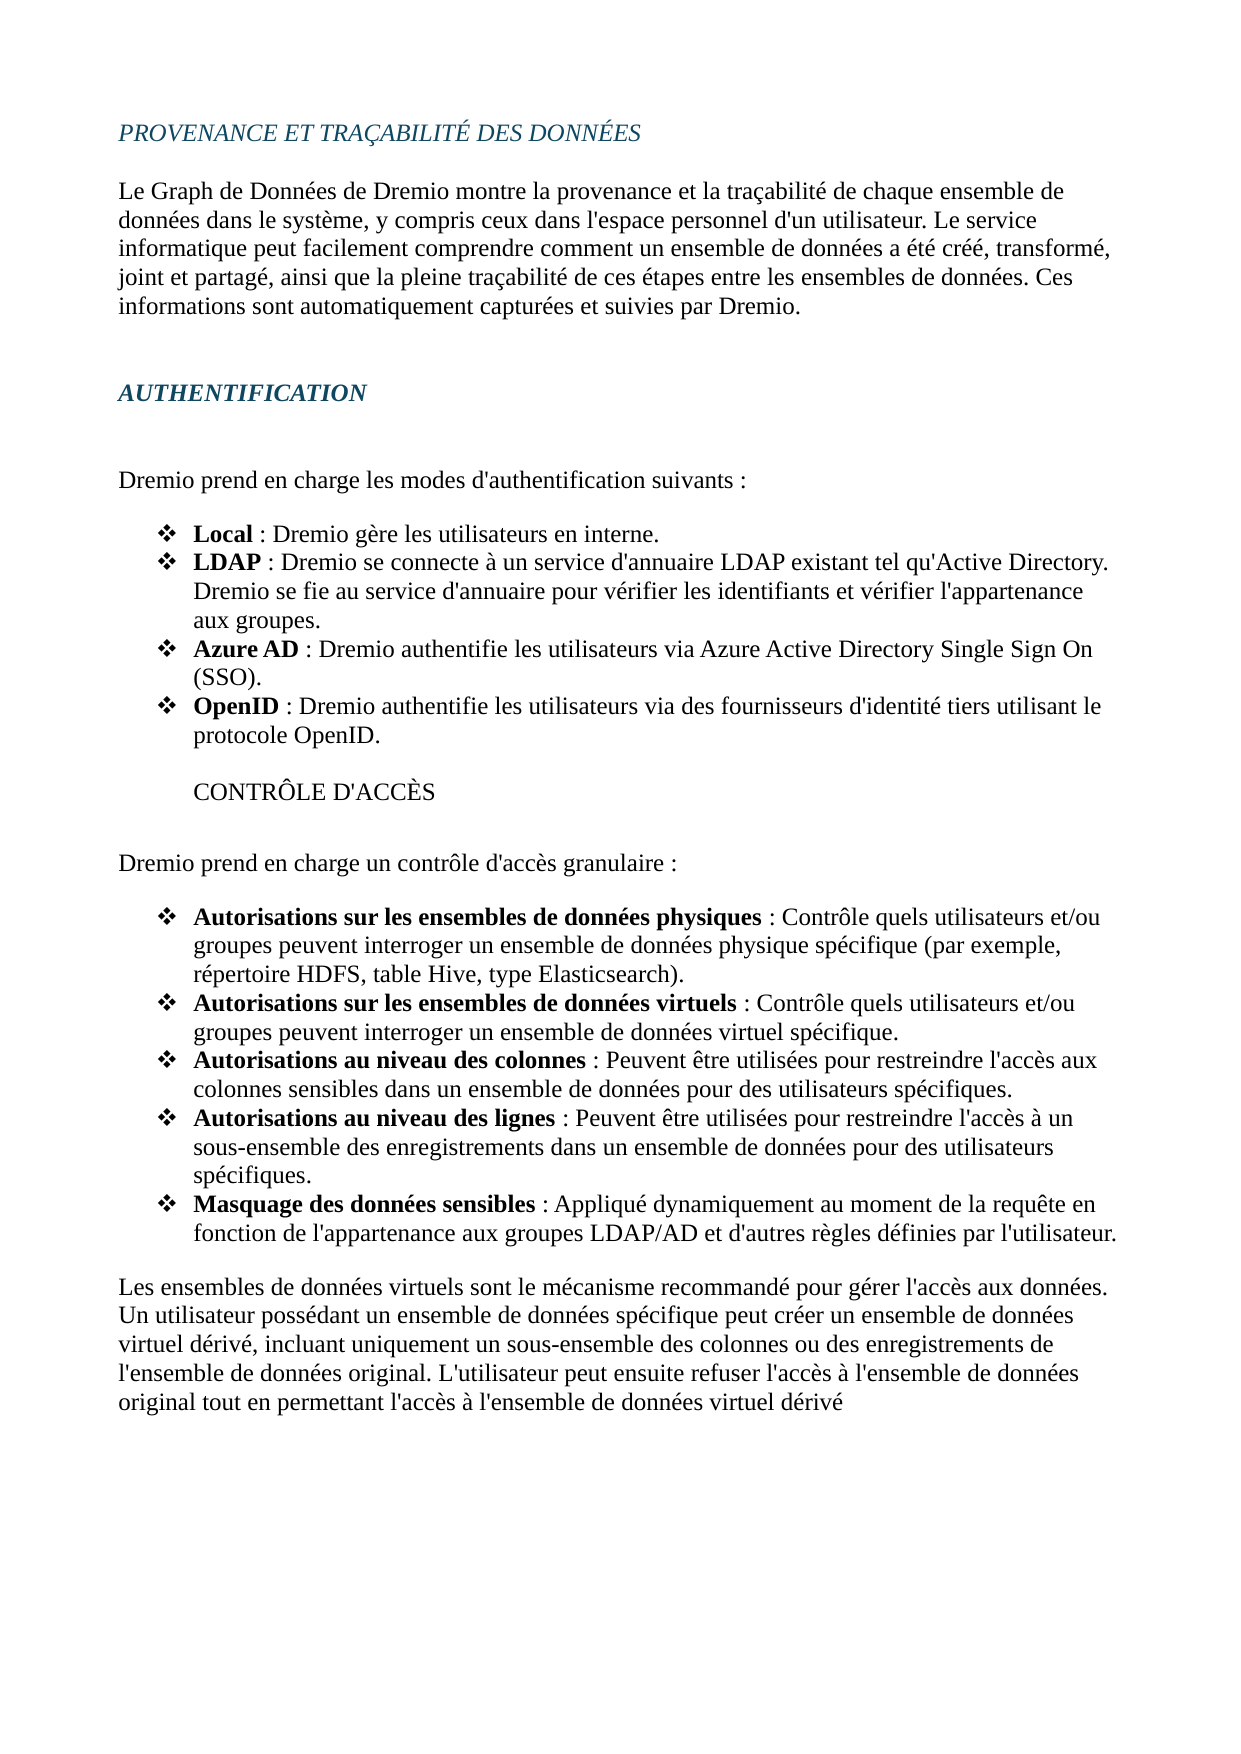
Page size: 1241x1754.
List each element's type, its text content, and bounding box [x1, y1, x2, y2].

text Dremio prend en charge les modes d'authentification suivants : [118, 465, 1122, 494]
text Les ensembles de données virtuels sont le mécanisme recommandé pour gérer l'accès aux données. Un utilisateur possédant un ensemble de données spécifique peut créer un ensemble de données virtuel dérivé, incluant uniquement un sous-ensemble des colonnes ou des enregistrements de l'ensemble de données original. L'utilisateur peut ensuite refuser l'accès à l'ensemble de données original tout en permettant l'accès à l'ensemble de données virtuel dérivé [118, 1272, 1122, 1415]
list Local : Dremio gère les utilisateurs en interne. [156, 519, 1122, 547]
subtitle PROVENANCE ET TRAÇABILITÉ DES DONNÉES [118, 118, 1122, 147]
list Azure AD : Dremio authentifie les utilisateurs via Azure Active Directory Single Sign On (SSO). [156, 634, 1122, 691]
list Autorisations sur les ensembles de données virtuels : Contrôle quels utilisateurs et/ou groupes peuvent interroger un ensemble de données virtuel spécifique. [156, 988, 1122, 1045]
text Le Graph de Données de Dremio montre la provenance et la traçabilité de chaque ensemble de données dans le système, y compris ceux dans l'espace personnel d'un utilisateur. Le service informatique peut facilement comprendre comment un ensemble de données a été créé, transformé, joint et partagé, ainsi que la pleine traçabilité de ces étapes entre les ensembles de données. Ces informations sont automatiquement capturées et suivies par Dremio. [118, 176, 1122, 320]
list Autorisations au niveau des colonnes : Peuvent être utilisées pour restreindre l'accès aux colonnes sensibles dans un ensemble de données pour des utilisateurs spécifiques. [156, 1045, 1122, 1103]
list Masquage des données sensibles : Appliqué dynamiquement au moment de la requête en fonction de l'appartenance aux groupes LDAP/AD et d'autres règles définies par l'utilisateur. [156, 1189, 1122, 1247]
list CONTRÔLE D'ACCÈS [193, 777, 1122, 806]
text Dremio prend en charge un contrôle d'accès granulaire : [118, 848, 1122, 877]
list Autorisations au niveau des lignes : Peuvent être utilisées pour restreindre l'accès à un sous-ensemble des enregistrements dans un ensemble de données pour des utilisateurs spécifiques. [156, 1103, 1122, 1189]
list Autorisations sur les ensembles de données physiques : Contrôle quels utilisateurs et/ou groupes peuvent interroger un ensemble de données physique spécifique (par exemple, répertoire HDFS, table Hive, type Elasticsearch). [156, 902, 1122, 988]
list LDAP : Dremio se connecte à un service d'annuaire LDAP existant tel qu'Active Directory. Dremio se fie au service d'annuaire pour vérifier les identifiants et vérifier l'appartenance aux groupes. [156, 547, 1122, 634]
list OpenID : Dremio authentifie les utilisateurs via des fournisseurs d'identité tiers utilisant le protocole OpenID. [156, 691, 1122, 749]
subtitle AUTHENTIFICATION [118, 378, 1122, 407]
